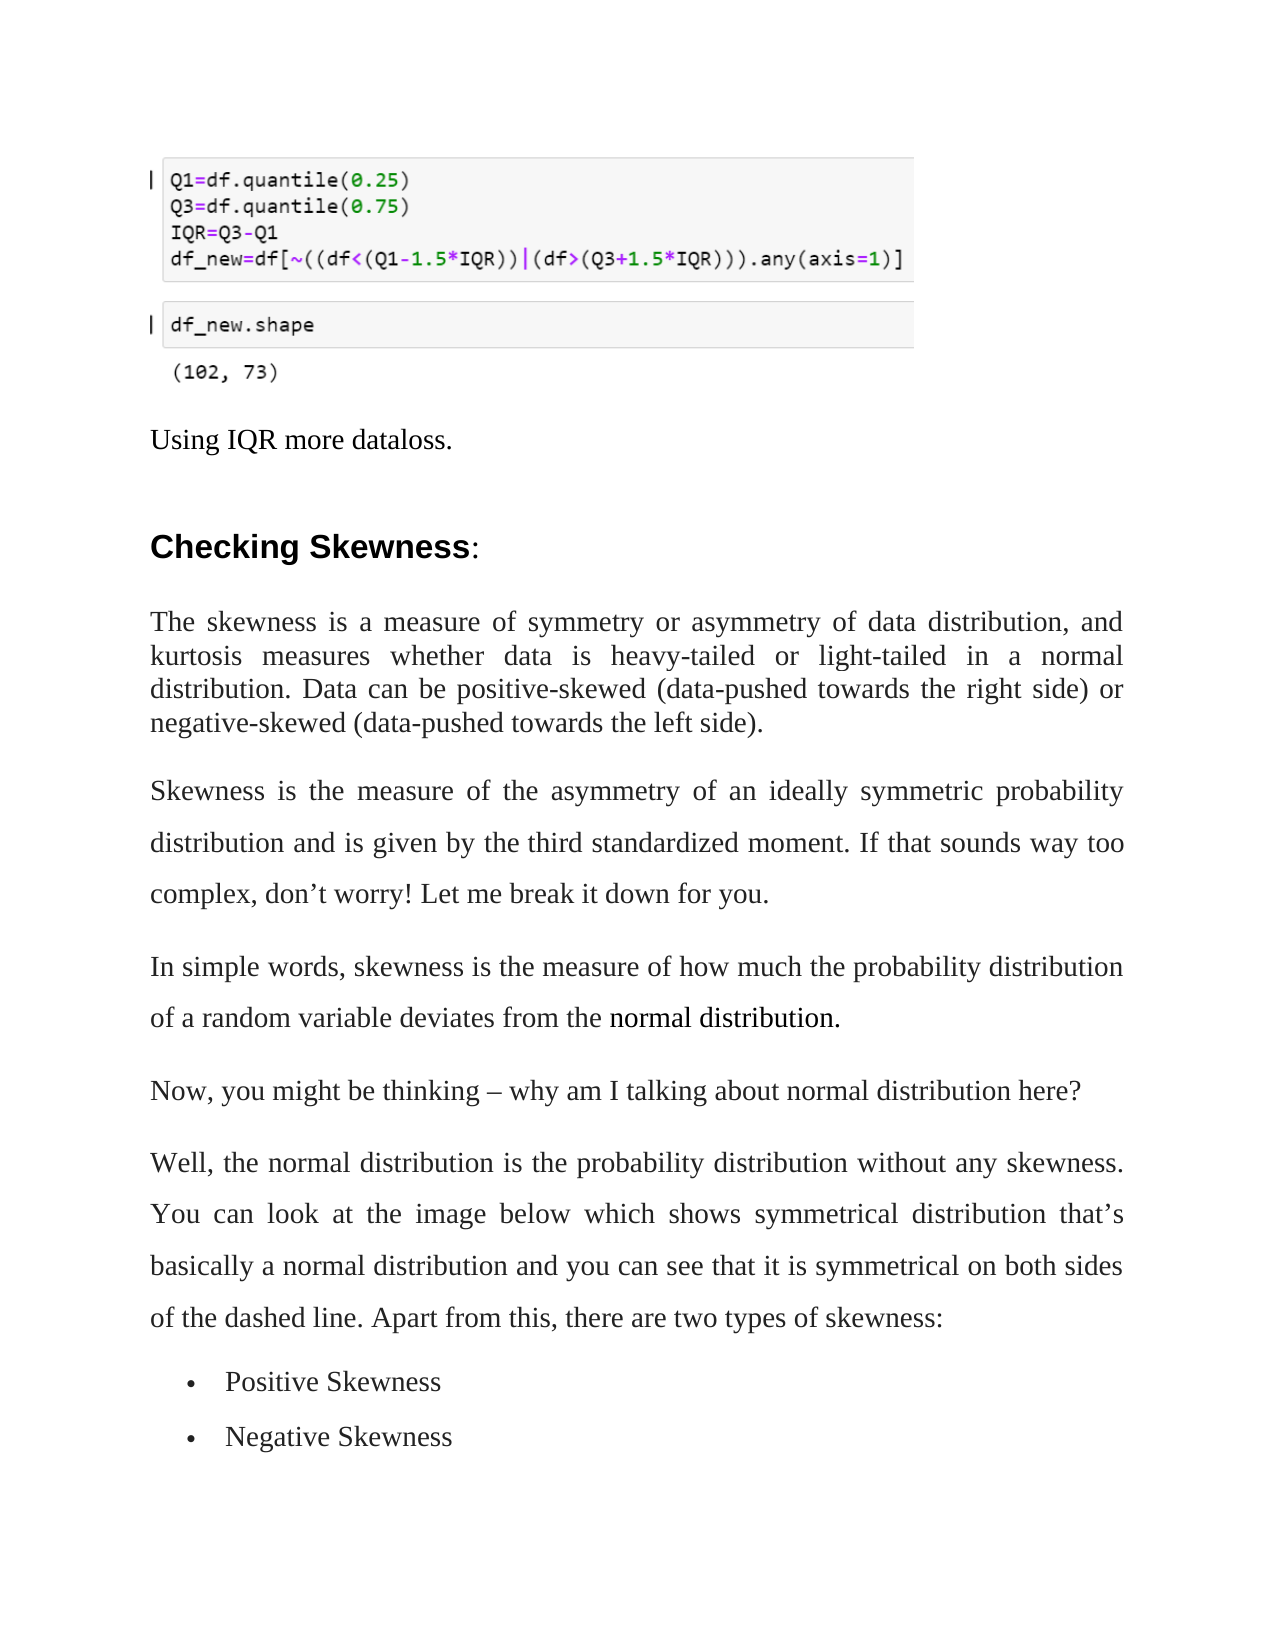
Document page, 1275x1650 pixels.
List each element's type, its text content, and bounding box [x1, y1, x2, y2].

text Well, the normal distribution is the probability distribution without any skewness. You can look at the image below which shows symmetrical distribution that’s basically a normal distribution and you can see that it is symmetrical on both sides of the dashed line. Apart from this, there are two types of skewness: [150, 1127, 1125, 1333]
text In simple words, skewness is the measure of how much the probability distribution of a random variable deviates from the normal distribution. [150, 931, 1125, 1034]
text Now, you might be thinking – why am I talking about normal distribution here? [150, 1054, 1125, 1106]
list Negative Skewness [187, 1419, 1125, 1452]
text Skewness is the measure of the asymmetry of an ideally symmetric probability distribution and is given by the third standardized moment. If that sounds way too complex, don’t worry! Let me break it down for you. [150, 755, 1125, 910]
list Positive Skewness [187, 1364, 1125, 1398]
text Checking Skewness: [150, 527, 1125, 566]
text The skewness is a measure of symmetry or asymmetry of data distribution, and kurtosis measures whether data is heavy-tailed or light-tailed in a normal distribution. Data can be positive-skewed (data-pushed towards the right side) or negative-skewed (data-pushed towards the left side). [150, 604, 1125, 738]
text Using IQR more dataloss. [150, 422, 1125, 456]
